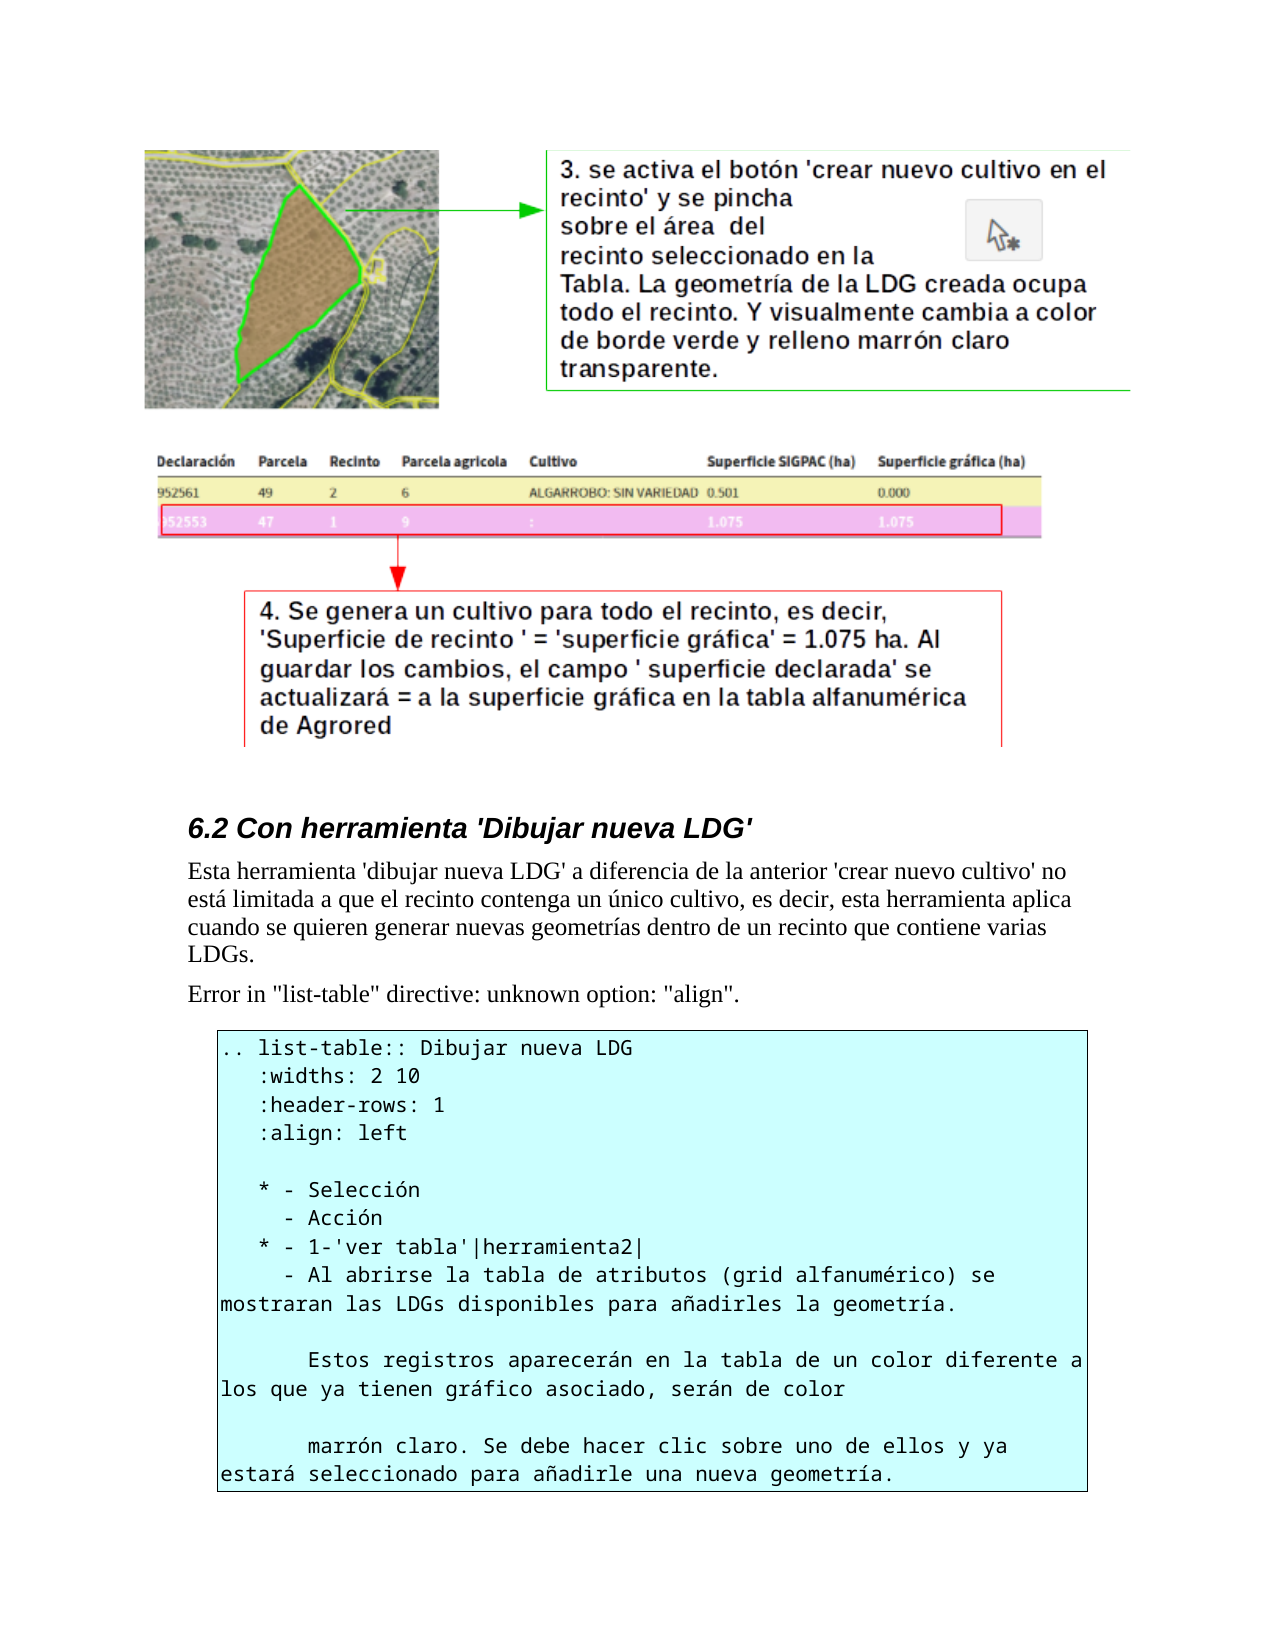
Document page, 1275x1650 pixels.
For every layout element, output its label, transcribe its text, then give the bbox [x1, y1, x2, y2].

picture [144, 150, 1131, 747]
text Error in "list-table" directive: unknown option: "align". [187, 981, 1087, 1008]
subtitle 6.2 Con herramienta 'Dibujar nueva LDG' [187, 812, 1087, 845]
text .. list-table:: Dibujar nueva LDG :widths: 2 10 :header-rows: 1 :align: left * - Selección - Acción * - 1-'ver tabla'|herramienta2| - Al abrirse la tabla de atributos (grid alfanumérico) se mostraran las LDGs disponibles para añadirles la geometría. Estos registros aparecerán en la tabla de un color diferente a los que ya tienen gráfico asociado, serán de color marrón claro. Se debe hacer clic sobre uno de ellos y ya estará seleccionado para añadirle una nueva geometría. [218, 1031, 1087, 1491]
text Esta herramienta 'dibujar nueva LDG' a diferencia de la anterior 'crear nuevo cultivo' no está limitada a que el recinto contenga un único cultivo, es decir, esta herramienta aplica cuando se quieren generar nuevas geometrías dentro de un recinto que contiene varias LDGs. [187, 857, 1087, 968]
